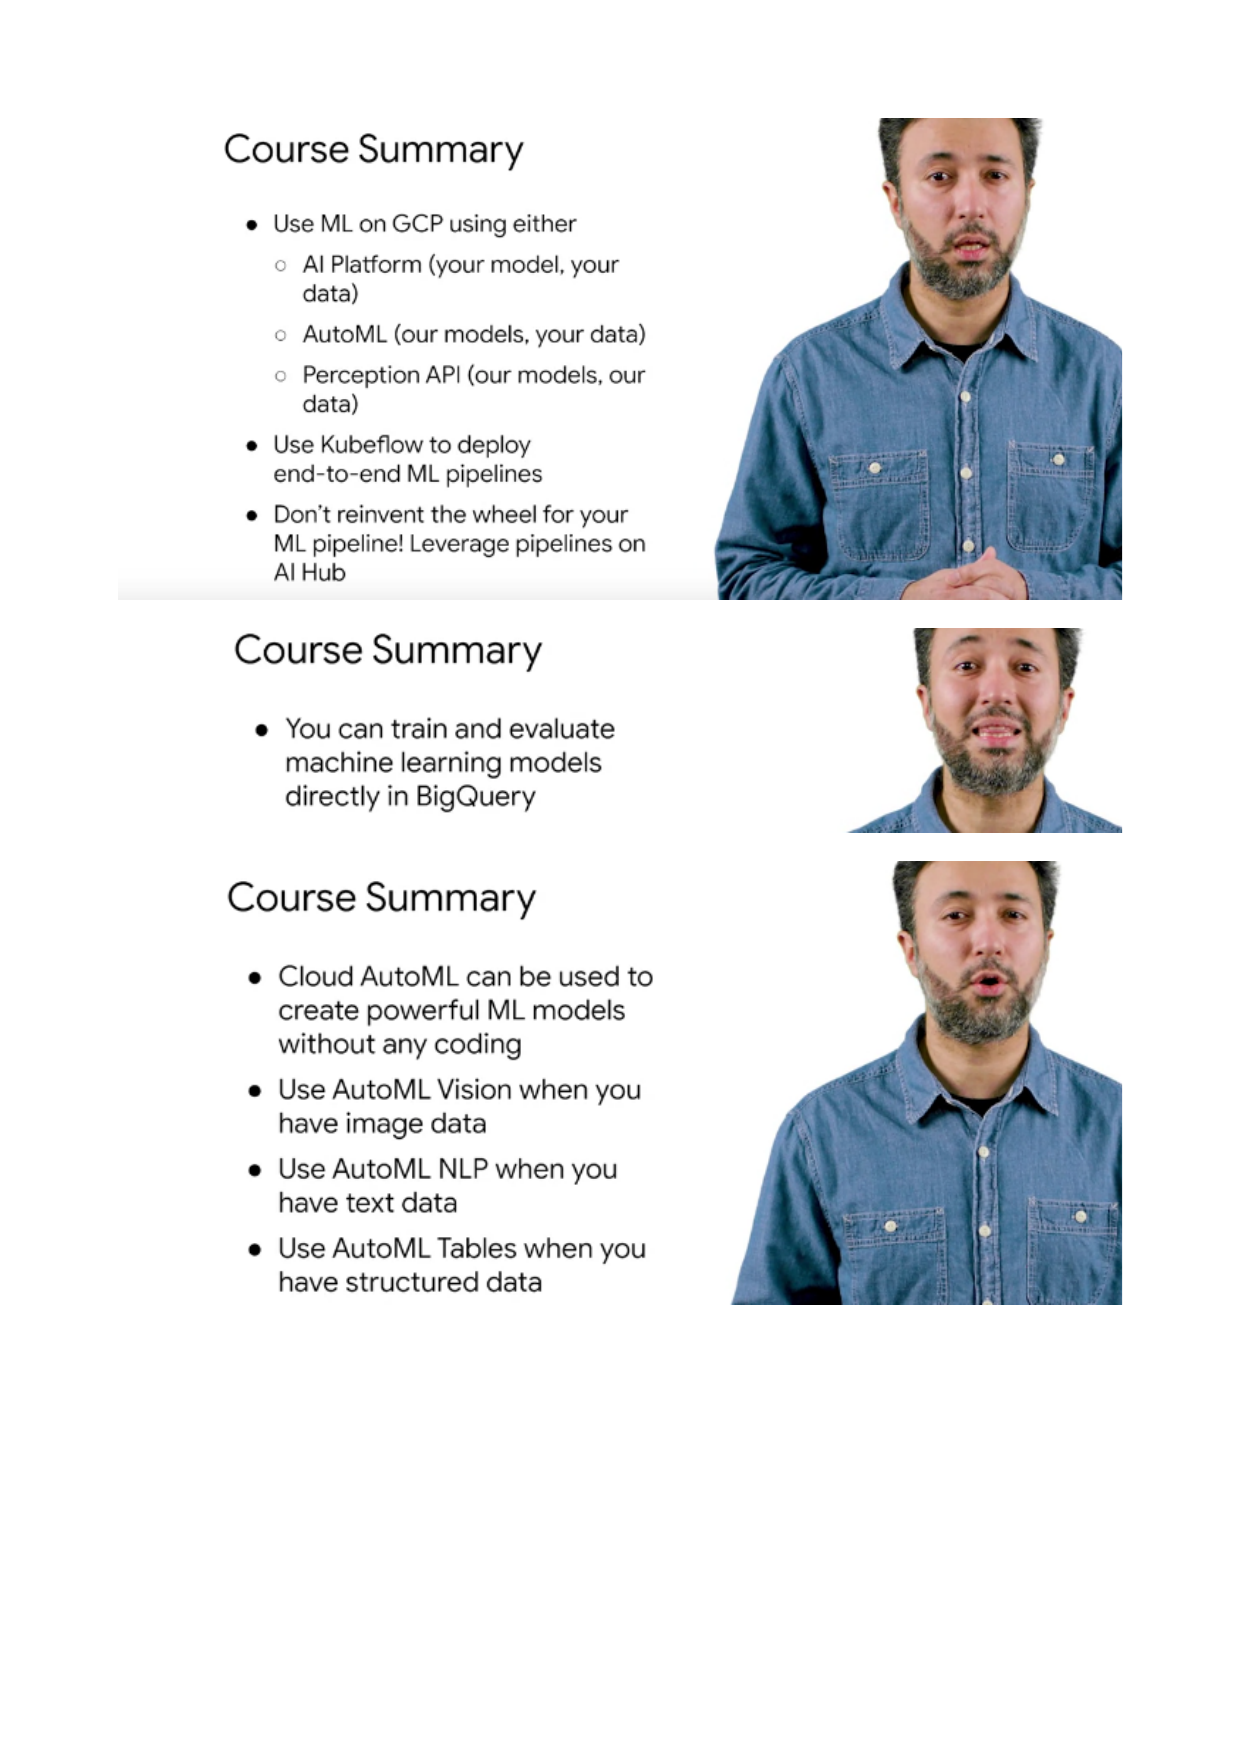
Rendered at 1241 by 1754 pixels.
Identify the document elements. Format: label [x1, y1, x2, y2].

picture [118, 861, 1123, 1305]
picture [118, 628, 1123, 833]
picture [118, 118, 1123, 600]
